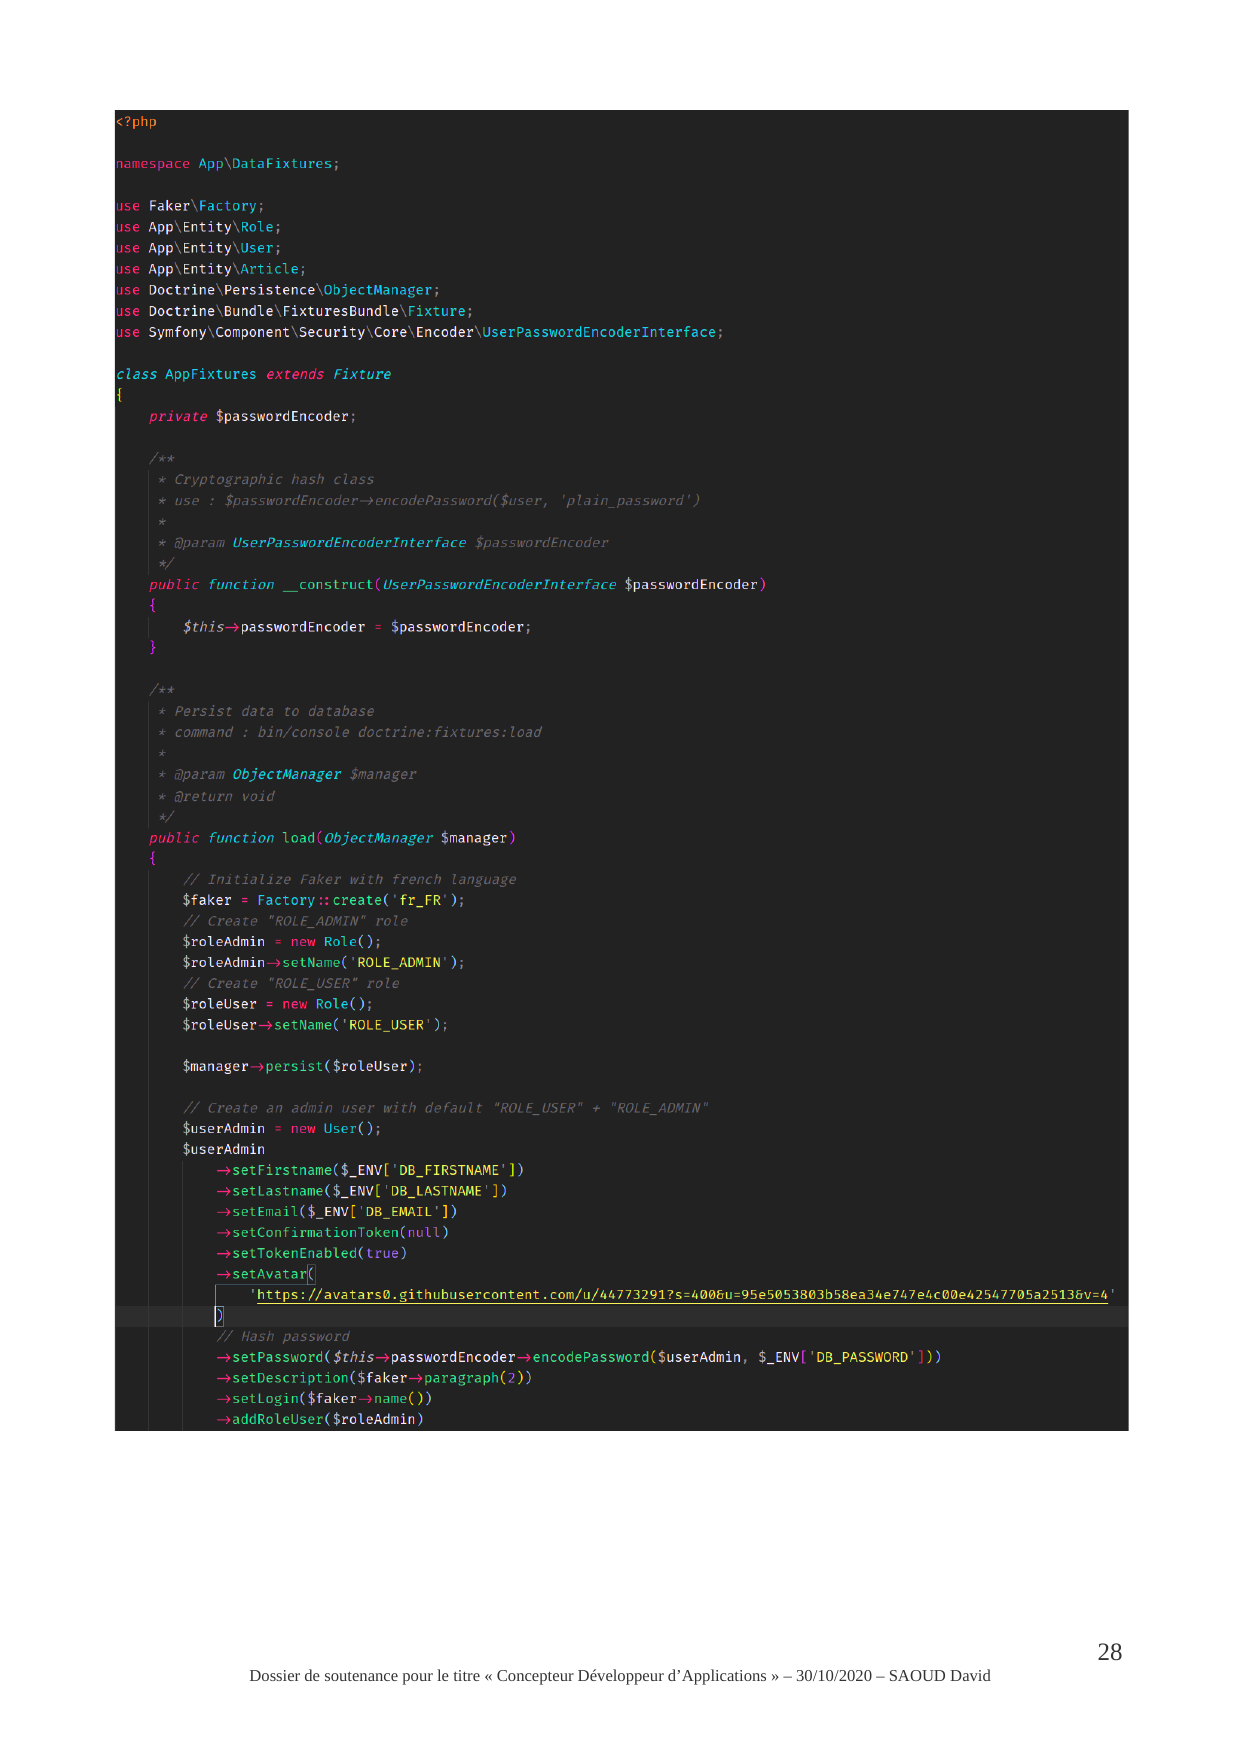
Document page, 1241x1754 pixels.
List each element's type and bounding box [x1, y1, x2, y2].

picture [114, 110, 1129, 1431]
